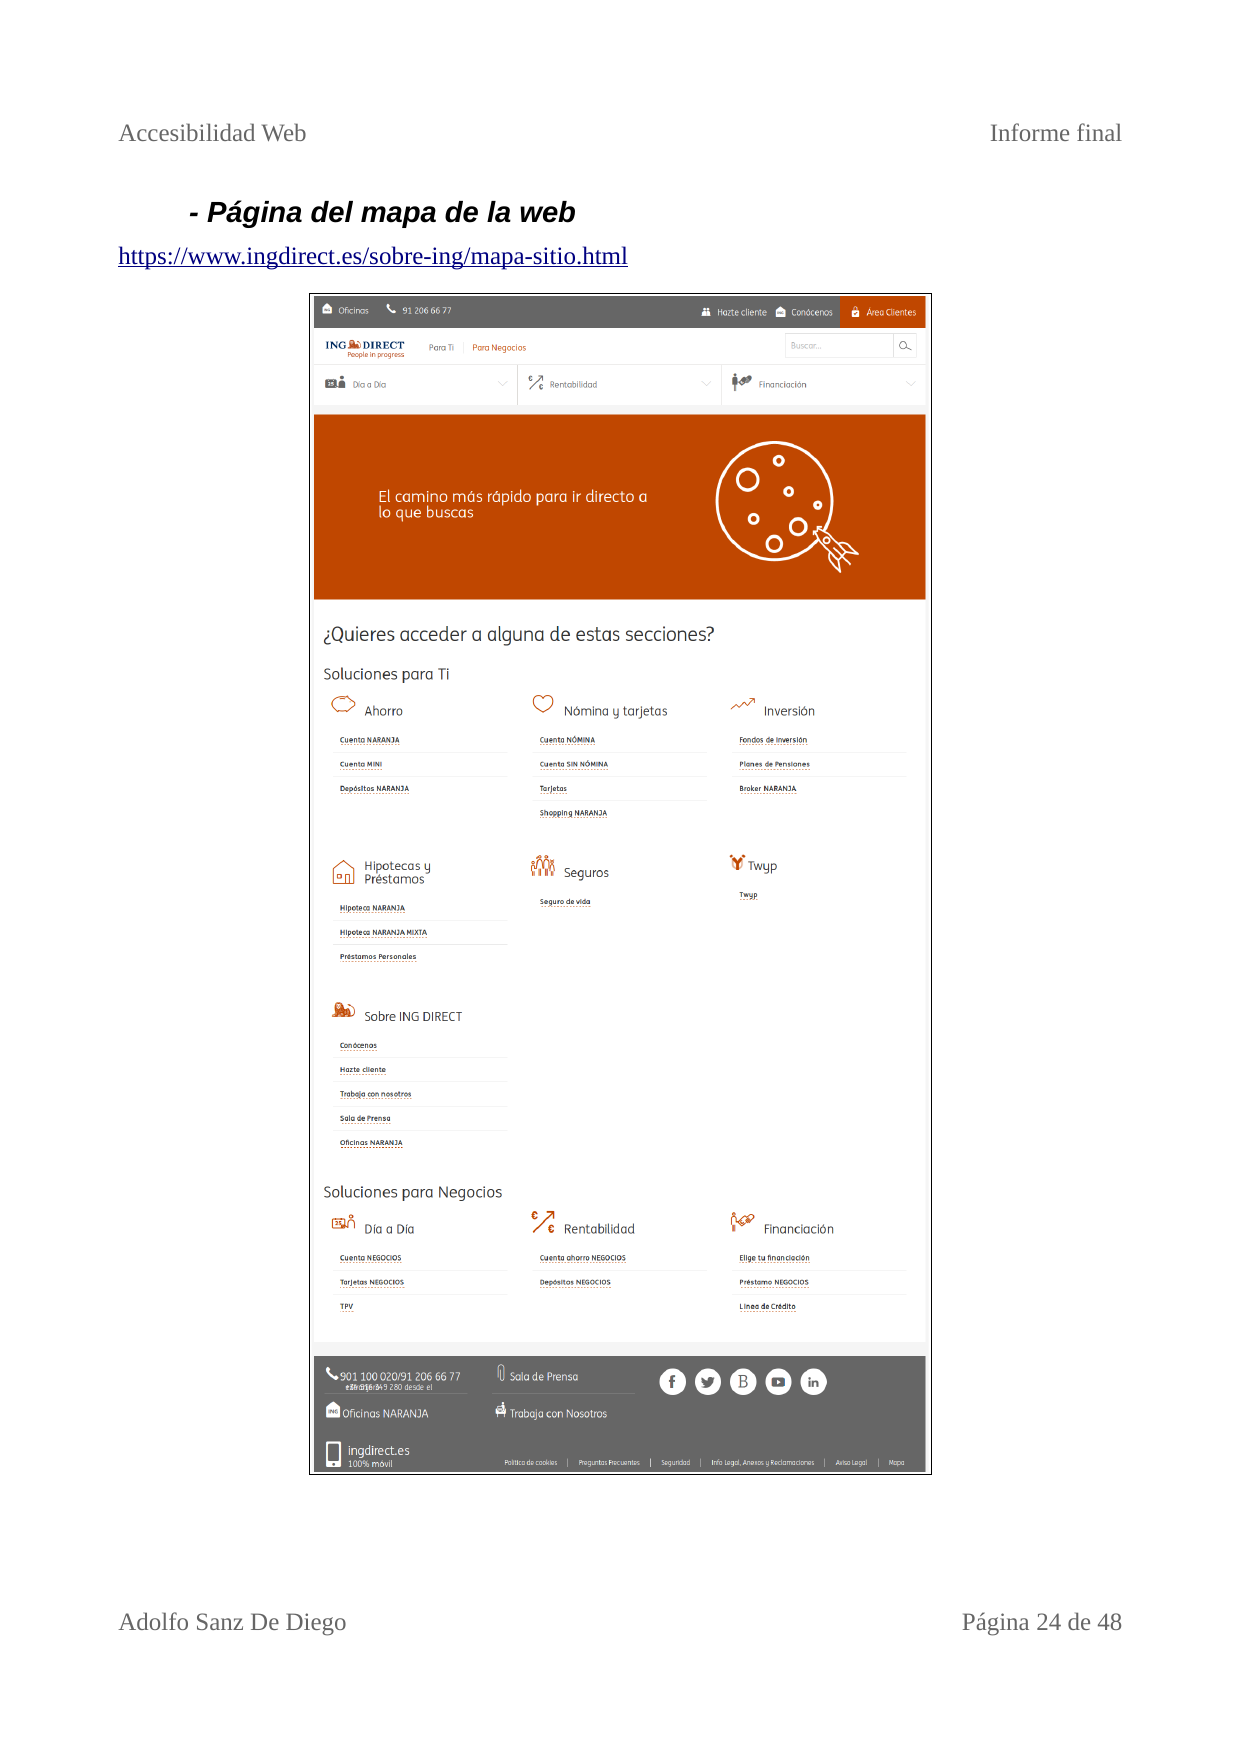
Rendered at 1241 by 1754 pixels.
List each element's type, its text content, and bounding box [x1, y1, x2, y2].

text https://www.ingdirect.es/sobre-ing/mapa-sitio.html [118, 241, 1122, 269]
subtitle Página del mapa de la web [189, 196, 1122, 229]
picture [311, 296, 929, 1472]
